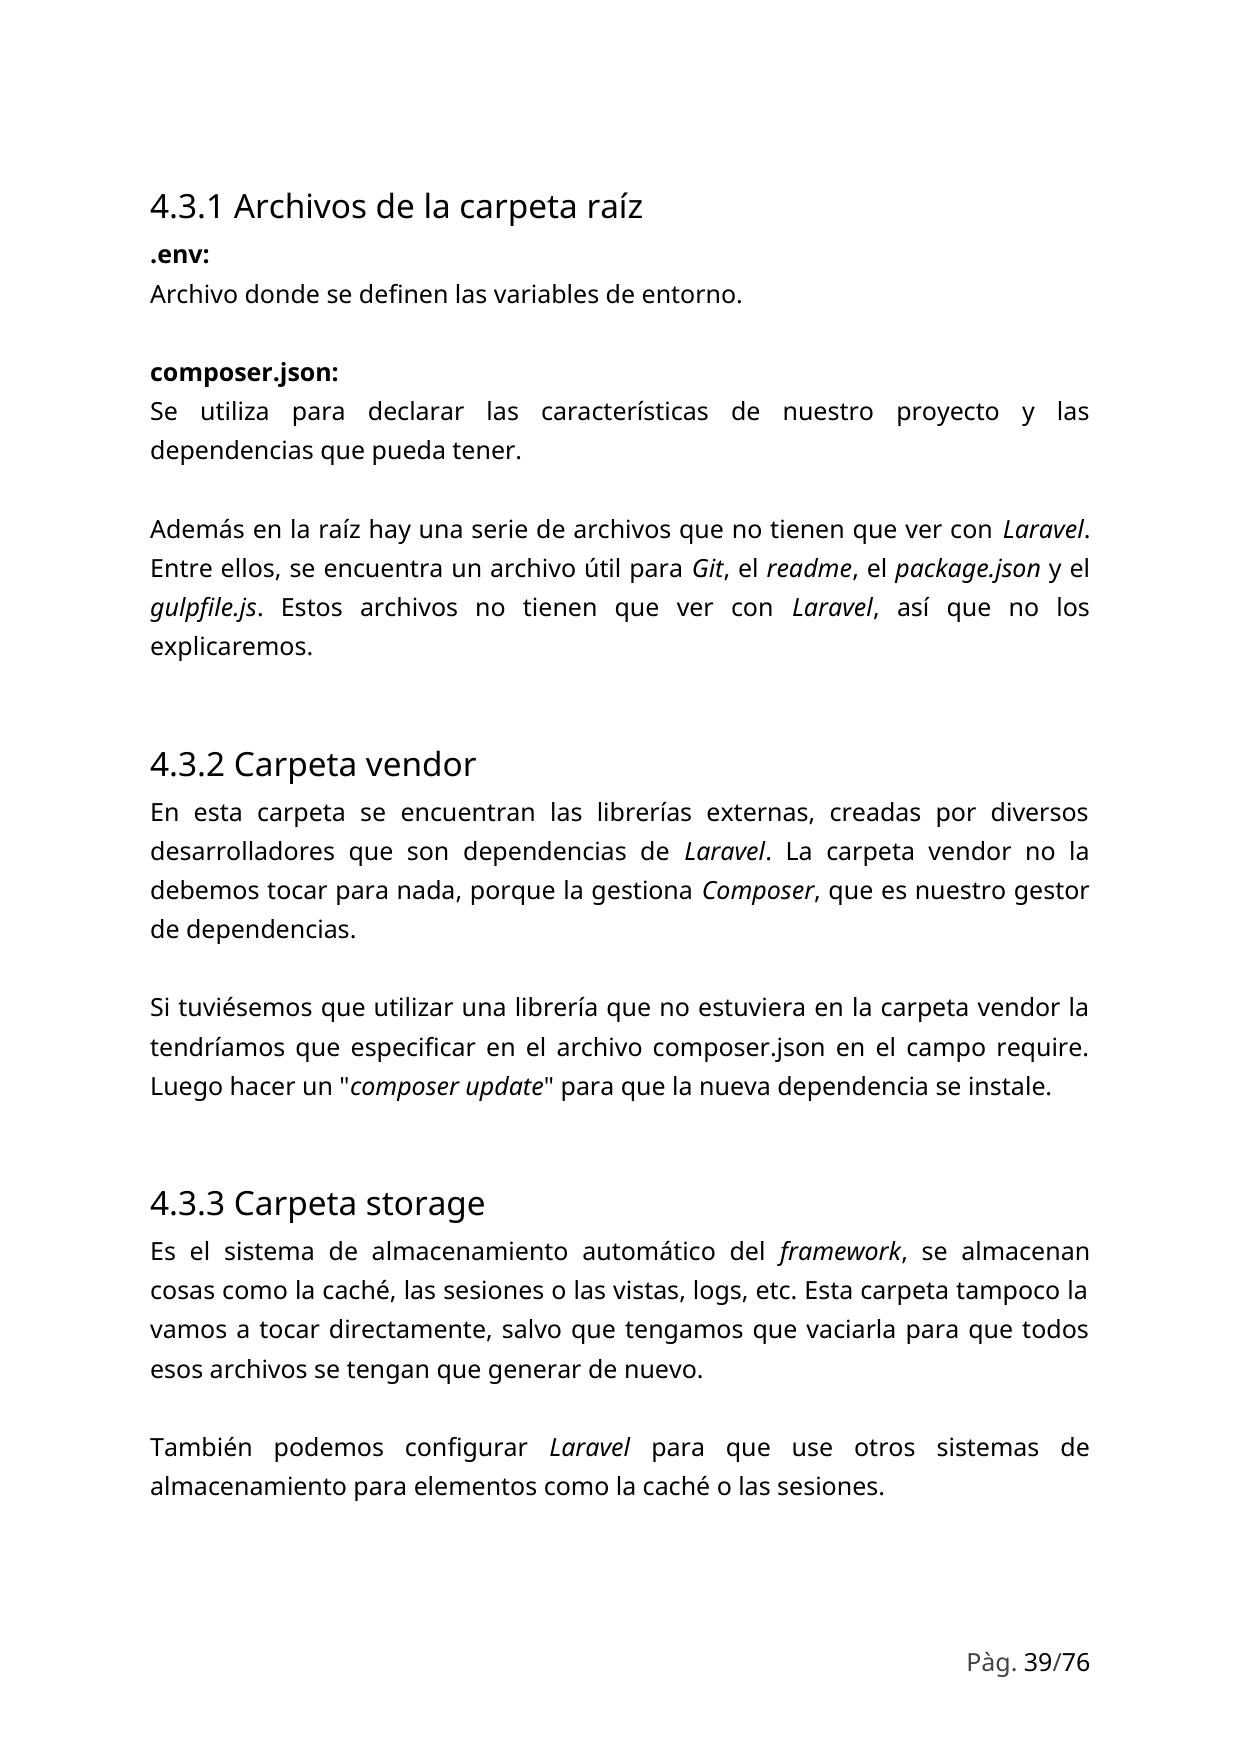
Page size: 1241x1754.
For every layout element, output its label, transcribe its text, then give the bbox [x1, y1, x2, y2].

text También podemos configurar Laravel para que use otros sistemas de almacenamiento para elementos como la caché o las sesiones. [150, 1429, 1090, 1503]
text En esta carpeta se encuentran las librerías externas, creadas por diversos desarrolladores que son dependencias de Laravel. La carpeta vendor no la debemos tocar para nada, porque la gestiona Composer, que es nuestro gestor de dependencias. [150, 794, 1090, 946]
subtitle 4.3.3 Carpeta storage [150, 1180, 1090, 1225]
text .env: [150, 237, 1090, 271]
text Si tuviésemos que utilizar una librería que no estuviera en la carpeta vendor la tendríamos que especificar en el archivo composer.json en el campo require. Luego hacer un "composer update" para que la nueva dependencia se instale. [150, 990, 1090, 1102]
subtitle 4.3.2 Carpeta vendor [150, 740, 1090, 786]
text Es el sistema de almacenamiento automático del framework, se almacenan cosas como la caché, las sesiones o las vistas, logs, etc. Esta carpeta tampoco la vamos a tocar directamente, salvo que tengamos que vaciarla para que todos esos archivos se tengan que generar de nuevo. [150, 1234, 1090, 1385]
text Archivo donde se definen las variables de entorno. [150, 276, 1090, 310]
text composer.json: [150, 354, 1090, 389]
text Además en la raíz hay una serie de archivos que no tienen que ver con Laravel. Entre ellos, se encuentra un archivo útil para Git, el readme, el package.json y el gulpfile.js. Estos archivos no tienen que ver con Laravel, así que no los explicaremos. [150, 511, 1090, 663]
subtitle 4.3.1 Archivos de la carpeta raíz [150, 183, 1090, 229]
text Se utiliza para declarar las características de nuestro proyecto y las dependencias que pueda tener. [150, 394, 1090, 467]
